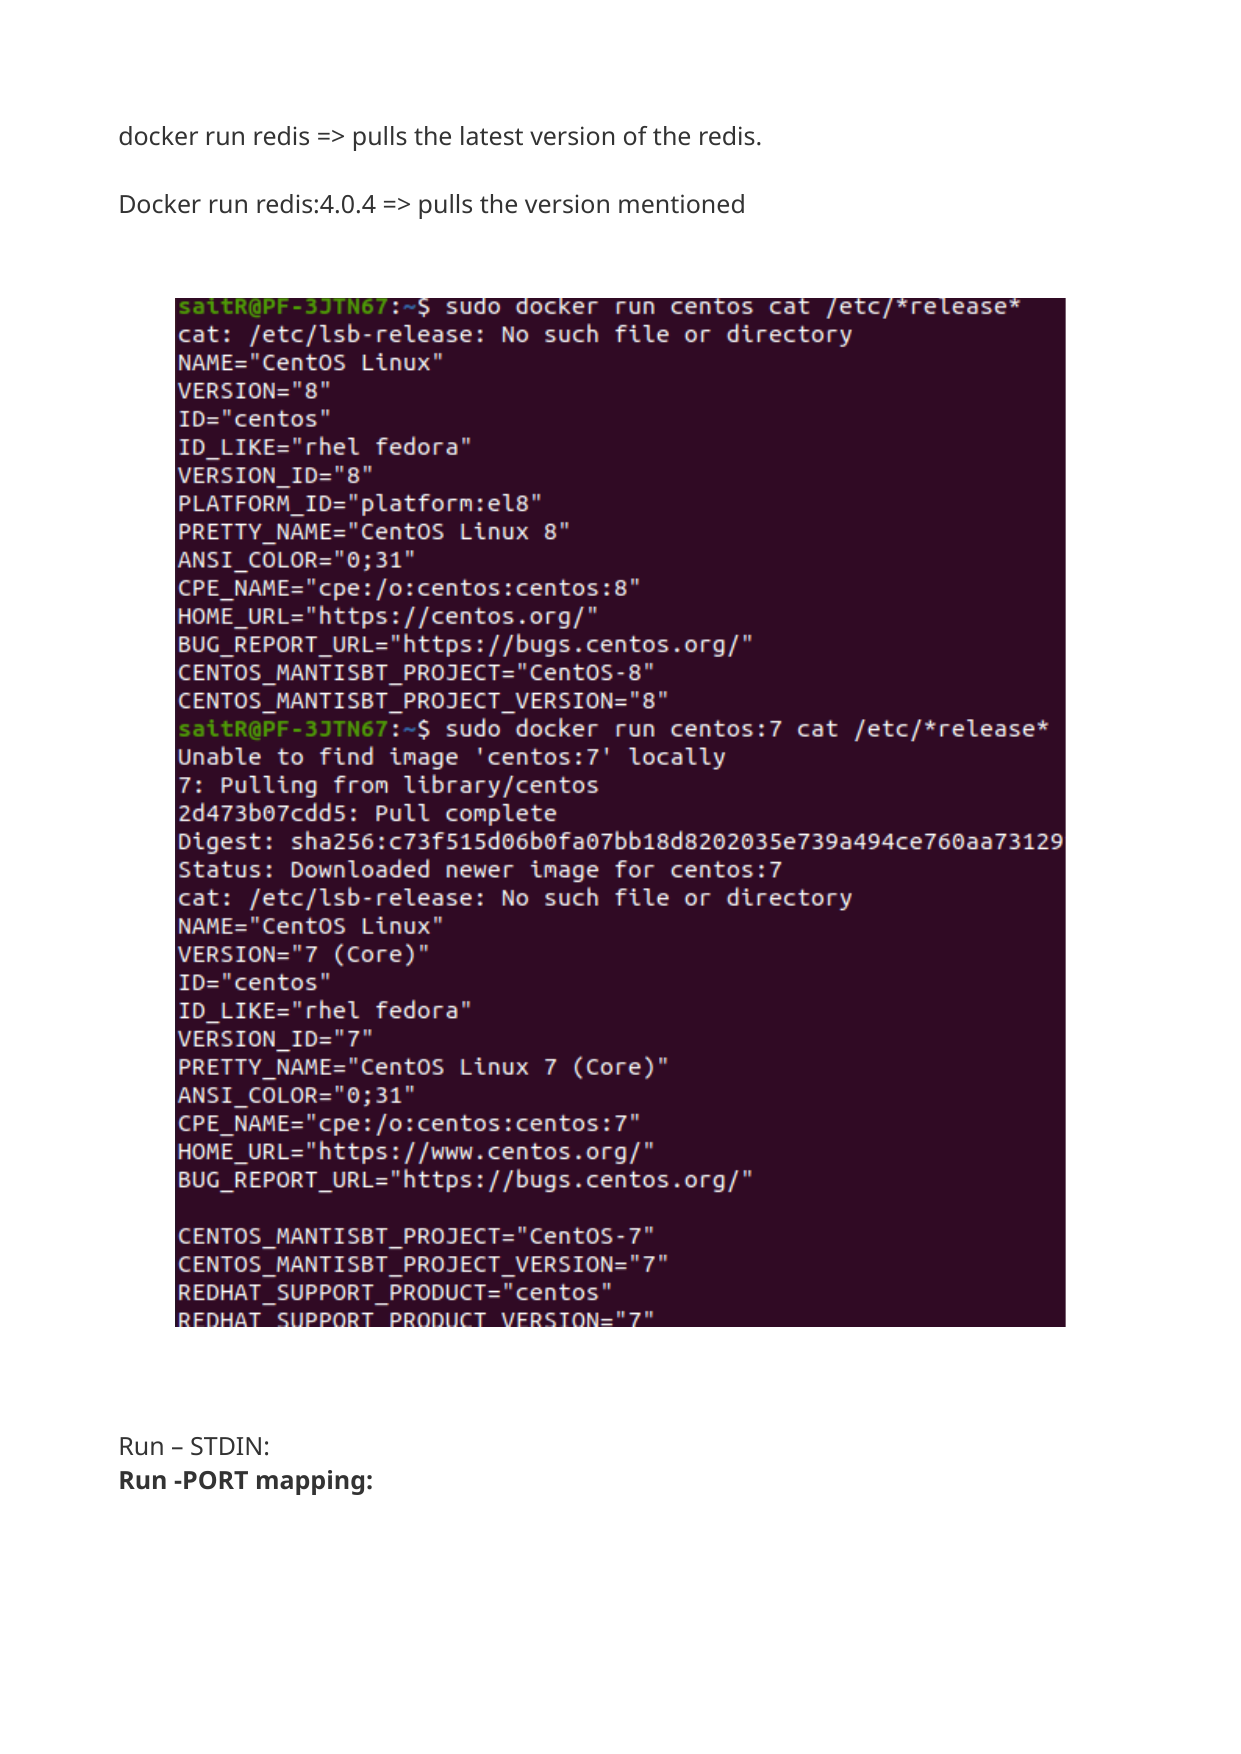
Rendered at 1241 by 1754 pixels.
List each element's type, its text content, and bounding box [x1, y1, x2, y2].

text Run – STDIN: [118, 1428, 1122, 1462]
picture [175, 298, 1066, 1327]
text Run -PORT mapping: [118, 1462, 1122, 1496]
text docker run redis => pulls the latest version of the redis. [118, 118, 1122, 152]
text Docker run redis:4.0.4 => pulls the version mentioned [118, 186, 1122, 220]
